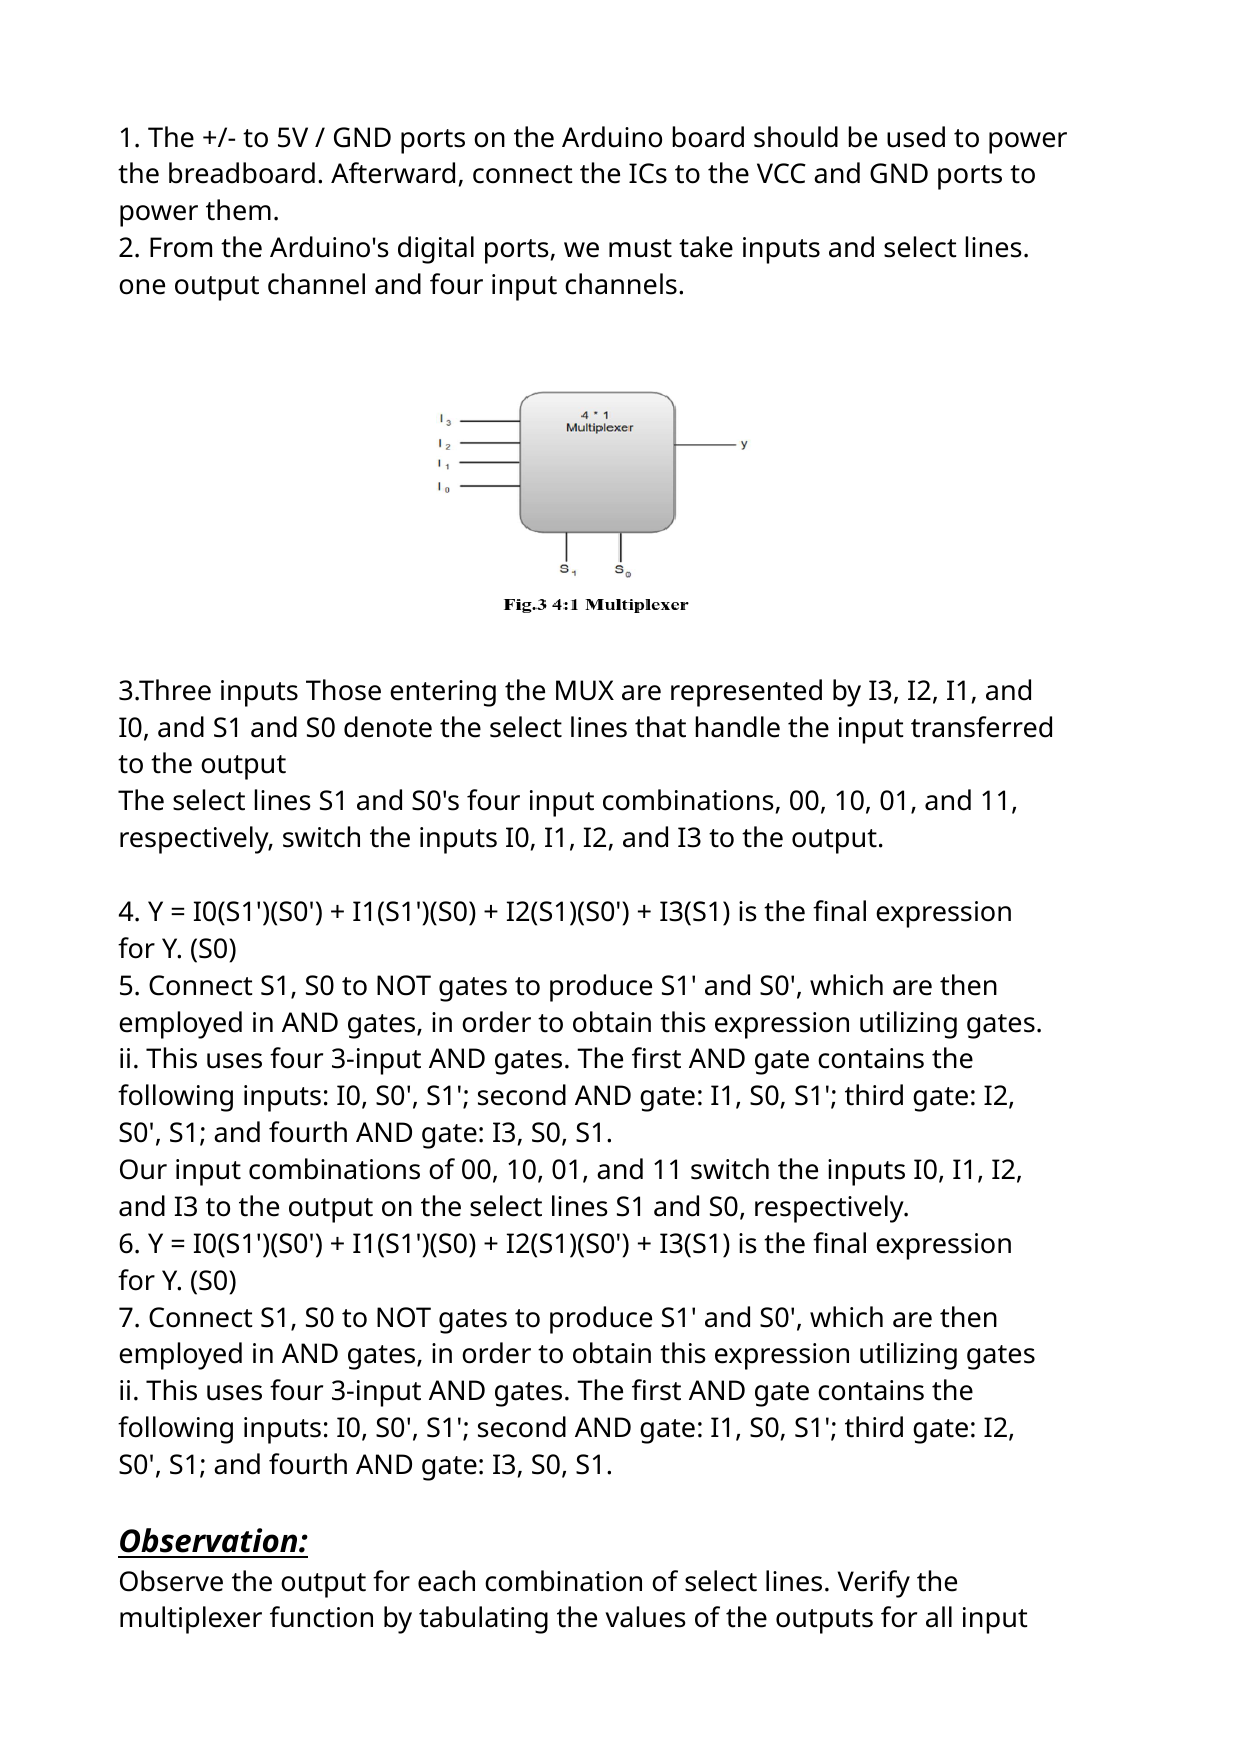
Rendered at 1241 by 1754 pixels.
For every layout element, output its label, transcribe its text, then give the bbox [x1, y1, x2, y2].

text Our input combinations of 00, 10, 01, and 11 switch the inputs I0, I1, I2, [118, 1151, 1122, 1187]
text the breadboard. Afterward, connect the ICs to the VCC and GND ports to [118, 155, 1122, 192]
text 1. The +/- to 5V / GND ports on the Arduino board should be used to power [118, 118, 1122, 155]
text for Y. (S0) [118, 929, 1122, 966]
text 2. From the Arduino's digital ports, we must take inputs and select lines. [118, 229, 1122, 266]
text to the output [118, 745, 1122, 782]
text power them. [118, 192, 1122, 229]
text S0', S1; and fourth AND gate: I3, S0, S1. [118, 1114, 1122, 1151]
text 5. Connect S1, S0 to NOT gates to produce S1' and S0', which are then [118, 966, 1122, 1003]
text and I3 to the output on the select lines S1 and S0, respectively. [118, 1187, 1122, 1224]
text one output channel and four input channels. [118, 266, 1122, 302]
text S0', S1; and fourth AND gate: I3, S0, S1. [118, 1446, 1122, 1482]
text for Y. (S0) [118, 1261, 1122, 1298]
text The select lines S1 and S0's four input combinations, 00, 10, 01, and 11, [118, 782, 1122, 819]
text 7. Connect S1, S0 to NOT gates to produce S1' and S0', which are then [118, 1298, 1122, 1335]
text 4. Y = I0(S1')(S0') + I1(S1')(S0) + I2(S1)(S0') + I3(S1) is the final expression [118, 892, 1122, 929]
text multiplexer function by tabulating the values of the outputs for all input [118, 1599, 1122, 1636]
text employed in AND gates, in order to obtain this expression utilizing gates. [118, 1003, 1122, 1040]
text respectively, switch the inputs I0, I1, I2, and I3 to the output. [118, 819, 1122, 856]
text Observation: [118, 1519, 1122, 1562]
text 3.Three inputs Those entering the MUX are represented by I3, I2, I1, and [118, 671, 1122, 708]
text following inputs: I0, S0', S1'; second AND gate: I1, S0, S1'; third gate: I2, [118, 1409, 1122, 1446]
text Observe the output for each combination of select lines. Verify the [118, 1562, 1122, 1599]
text 6. Y = I0(S1')(S0') + I1(S1')(S0) + I2(S1)(S0') + I3(S1) is the final expression [118, 1224, 1122, 1261]
text ii. This uses four 3-input AND gates. The first AND gate contains the [118, 1372, 1122, 1409]
text following inputs: I0, S0', S1'; second AND gate: I1, S0, S1'; third gate: I2, [118, 1077, 1122, 1114]
text ii. This uses four 3-input AND gates. The first AND gate contains the [118, 1040, 1122, 1077]
picture [398, 347, 768, 622]
text employed in AND gates, in order to obtain this expression utilizing gates [118, 1335, 1122, 1372]
text I0, and S1 and S0 denote the select lines that handle the input transferred [118, 708, 1122, 745]
